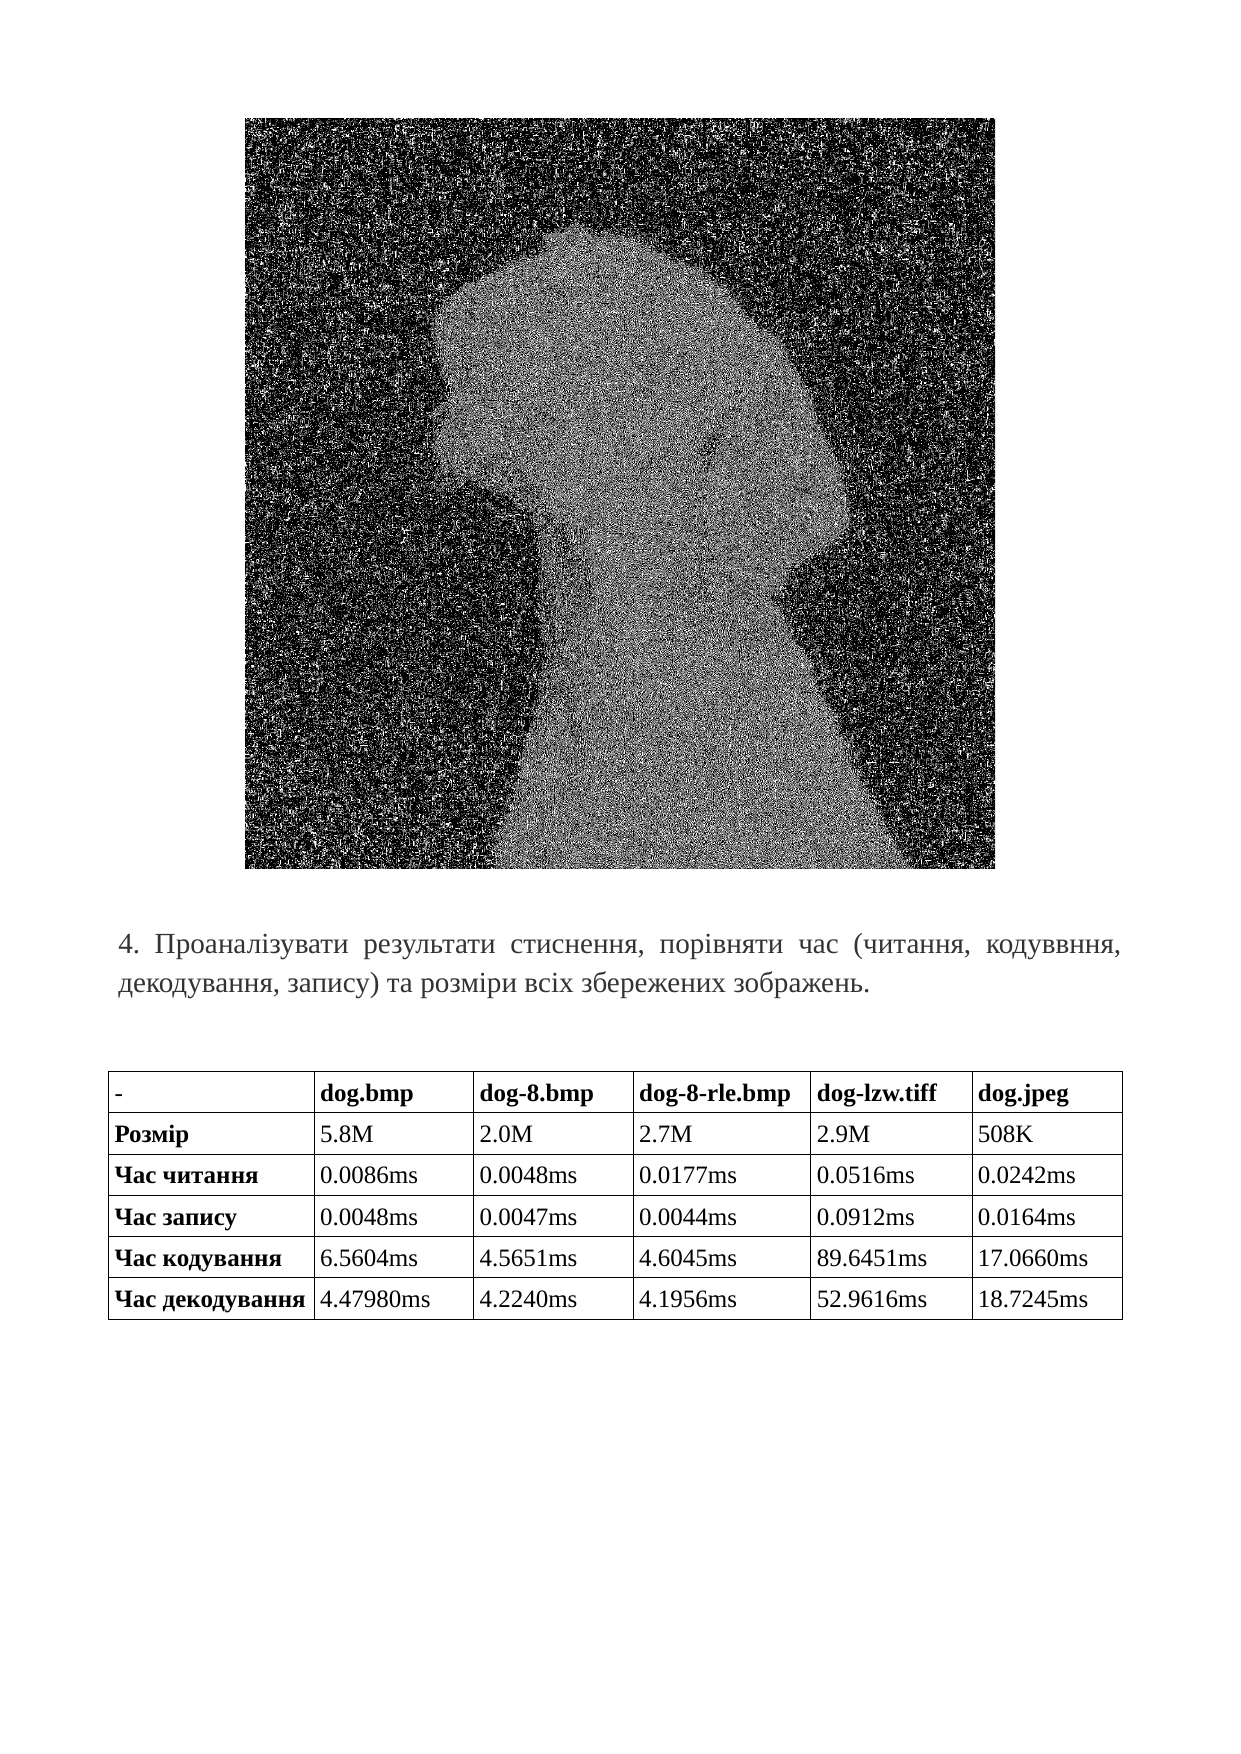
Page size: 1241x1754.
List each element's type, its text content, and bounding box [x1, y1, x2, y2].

table_cell 4.5651ms [474, 1237, 633, 1277]
picture [245, 118, 995, 869]
table_cell 0.0516ms [811, 1155, 972, 1195]
table_cell Розмір [109, 1113, 314, 1153]
table_cell 6.5604ms [315, 1237, 473, 1277]
table_cell 0.0086ms [315, 1155, 473, 1195]
table_cell Час декодування [109, 1278, 314, 1318]
table_cell Час кодування [109, 1237, 314, 1277]
table_cell Час запису [109, 1196, 314, 1236]
table_cell 4.1956ms [634, 1278, 810, 1318]
table_cell 2.7M [634, 1113, 810, 1153]
table_cell 4.6045ms [634, 1237, 810, 1277]
table_cell 0.0242ms [973, 1155, 1122, 1195]
table_header - [109, 1072, 314, 1112]
table_header dog.jpeg [973, 1072, 1122, 1112]
table_cell 0.0048ms [315, 1196, 473, 1236]
table_cell 2.9M [811, 1113, 972, 1153]
table_header dog-8-rle.bmp [634, 1072, 810, 1112]
table_cell 0.0044ms [634, 1196, 810, 1236]
table_cell 0.0047ms [474, 1196, 633, 1236]
table_cell 17.0660ms [973, 1237, 1122, 1277]
table_cell 508K [973, 1113, 1122, 1153]
table_cell 4.47980ms [315, 1278, 473, 1318]
table_cell 2.0M [474, 1113, 633, 1153]
table_cell 52.9616ms [811, 1278, 972, 1318]
table_header dog.bmp [315, 1072, 473, 1112]
table_cell 5.8M [315, 1113, 473, 1153]
table_cell 0.0177ms [634, 1155, 810, 1195]
table_cell 0.0048ms [474, 1155, 633, 1195]
table_cell 4.2240ms [474, 1278, 633, 1318]
table_cell 0.0912ms [811, 1196, 972, 1236]
text 4. Проаналізувати результати стиснення, порівняти час (читання, кодуввння, декодування, запису) та розміри всіх збережених зображень. [118, 926, 1122, 998]
table_cell 18.7245ms [973, 1278, 1122, 1318]
table_header dog-8.bmp [474, 1072, 633, 1112]
table_cell 0.0164ms [973, 1196, 1122, 1236]
table_header dog-lzw.tiff [811, 1072, 972, 1112]
table_cell Час читання [109, 1155, 314, 1195]
table_cell 89.6451ms [811, 1237, 972, 1277]
